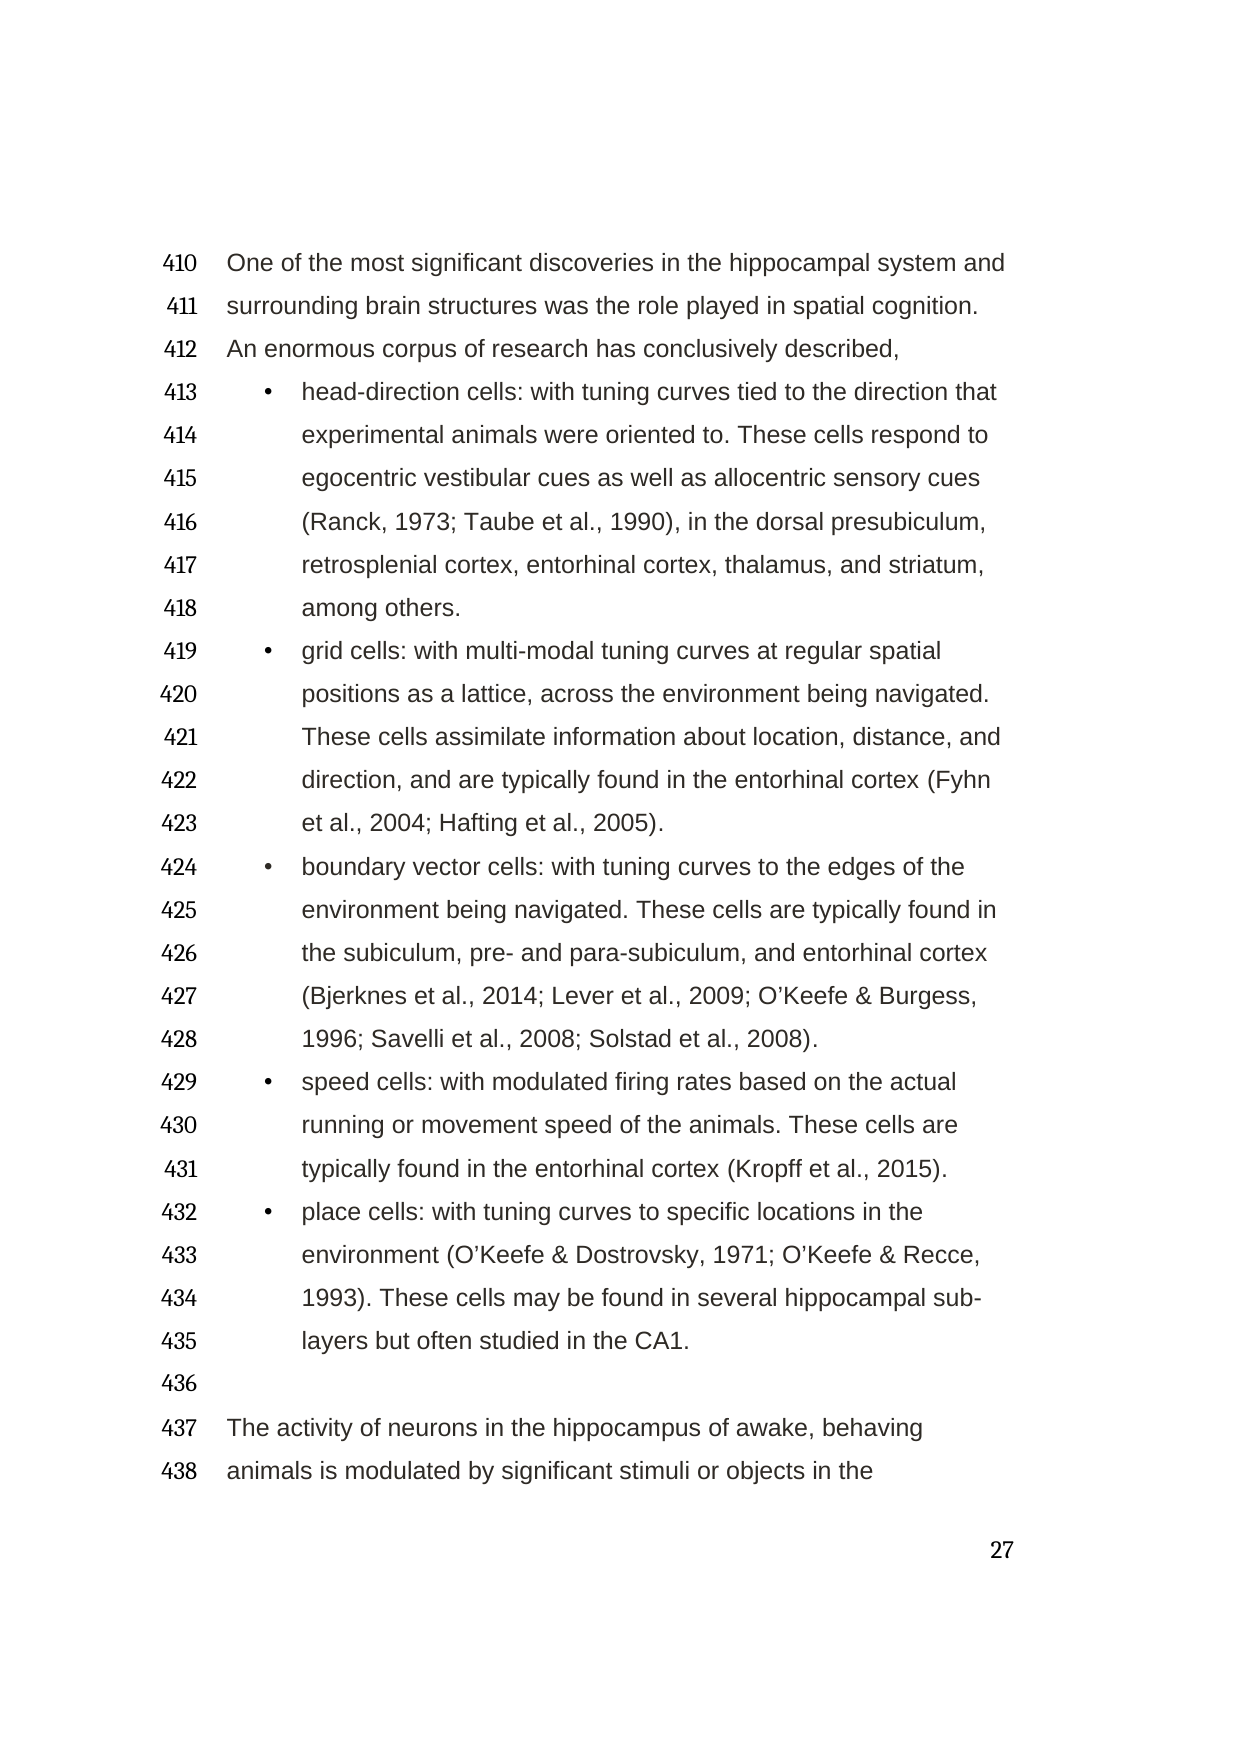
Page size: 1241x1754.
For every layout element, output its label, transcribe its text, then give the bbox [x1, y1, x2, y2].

list head-direction cells: with tuning curves tied to the direction that experimental animals were oriented to. These cells respond to egocentric vestibular cues as well as allocentric sensory cues (Ranck, 1973; Taube et al., 1990)⁠, in the dorsal presubiculum, retrosplenial cortex, entorhinal cortex, thalamus, and striatum, among others. [264, 377, 1014, 621]
list boundary vector cells: with tuning curves to the edges of the environment being navigated. These cells are typically found in the subiculum, pre- and para-subiculum, and entorhinal cortex (Bjerknes et al., 2014; Lever et al., 2009; O’Keefe & Burgess, 1996; Savelli et al., 2008; Solstad et al., 2008)⁠. [264, 852, 1014, 1053]
text The activity of neurons in the hippocampus of awake, behaving animals is modulated by significant stimuli or objects in the [226, 1412, 1014, 1484]
list grid cells: with multi-modal tuning curves at regular spatial positions as a lattice, across the environment being navigated. These cells assimilate information about location, distance, and direction, and are typically found in the entorhinal cortex (Fyhn et al., 2004; Hafting et al., 2005)⁠. [264, 636, 1014, 837]
list place cells: with tuning curves to specific locations in the environment (O’Keefe & Dostrovsky, 1971; O’Keefe & Recce, 1993)⁠. These cells may be found in several hippocampal sub-layers but often studied in the CA1. [264, 1197, 1014, 1355]
list speed cells: with modulated firing rates based on the actual running or movement speed of the animals. These cells are typically found in the entorhinal cortex (Kropff et al., 2015)⁠. [264, 1067, 1014, 1182]
text One of the most significant discoveries in the hippocampal system and surrounding brain structures was the role played in spatial cognition. An enormous corpus of research has conclusively described, [226, 248, 1014, 363]
